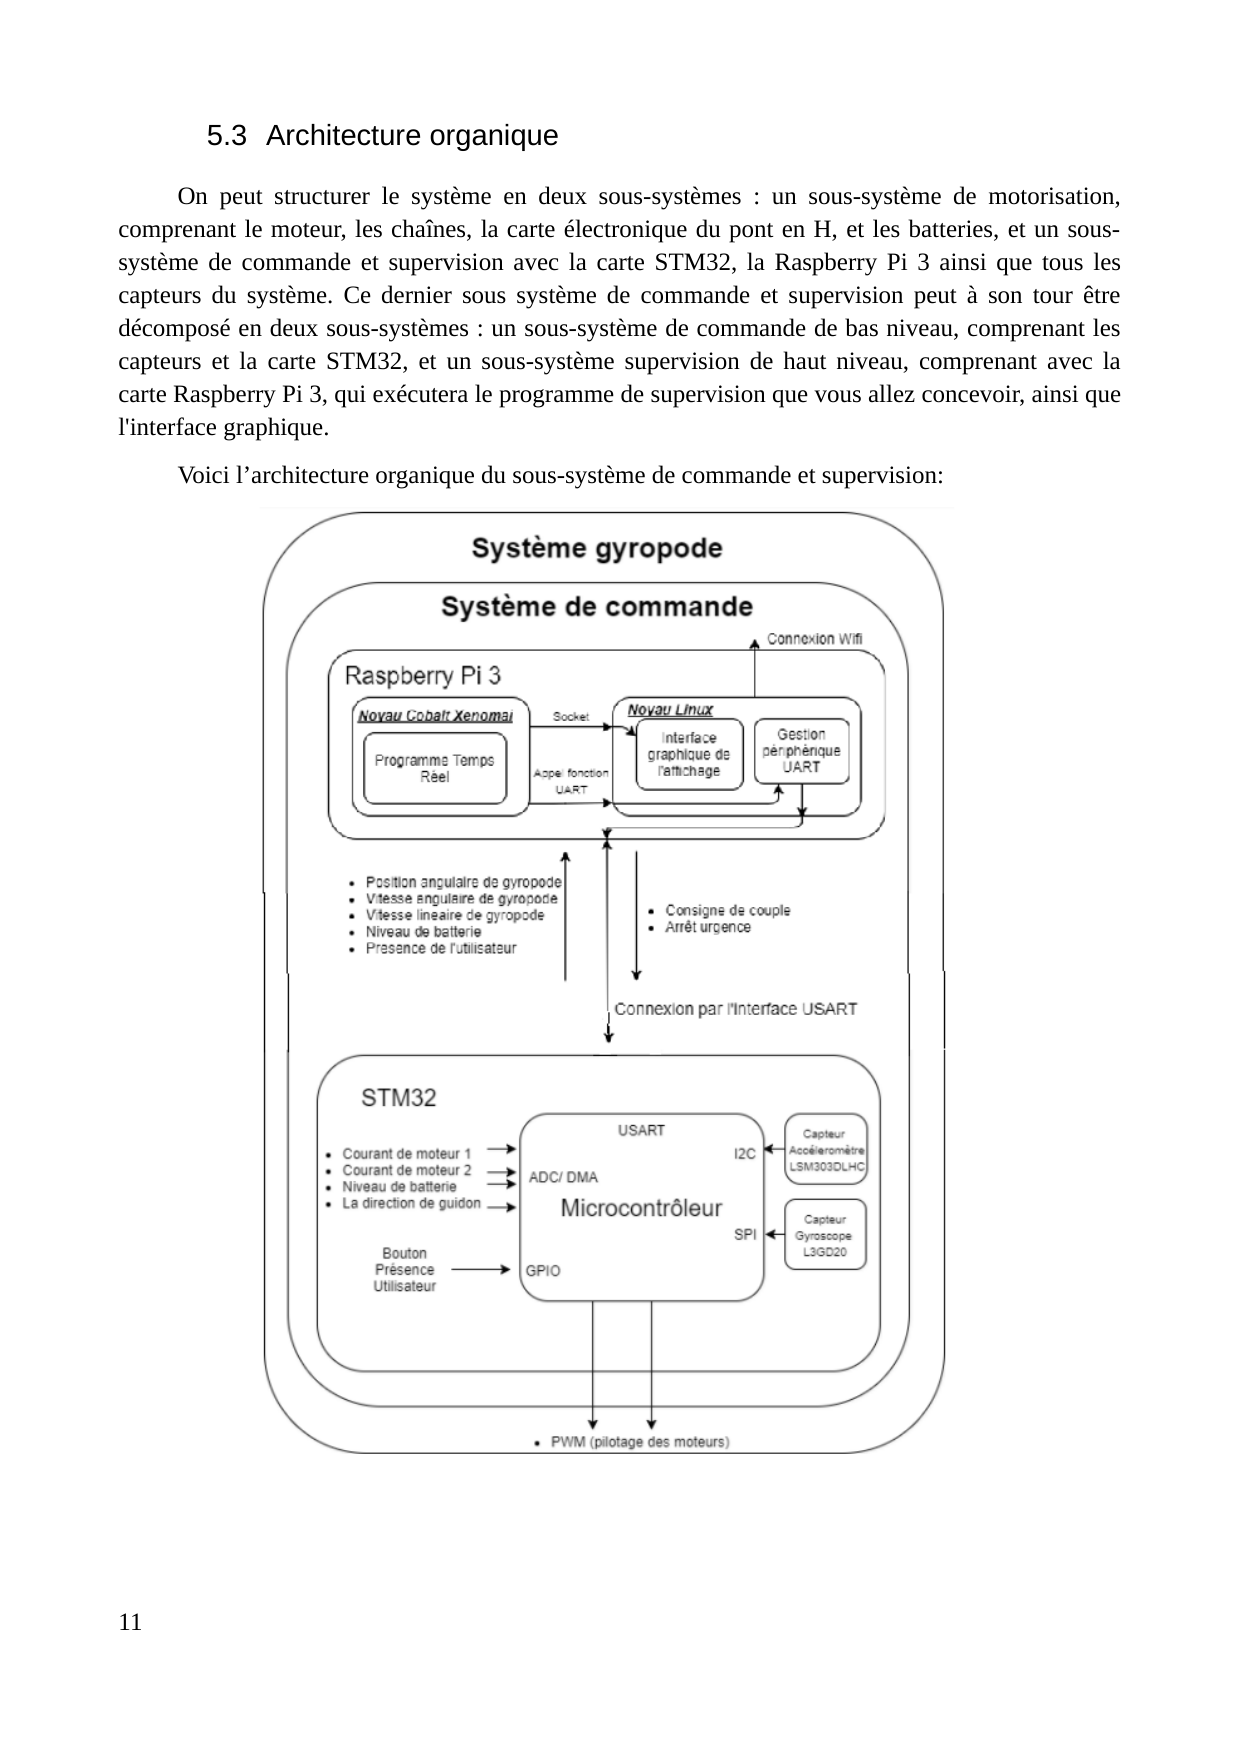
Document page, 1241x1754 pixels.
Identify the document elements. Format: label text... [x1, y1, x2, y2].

subtitle Architecture organique [118, 118, 1122, 152]
text Voici l’architecture organique du sous-système de commande et supervision: [118, 460, 1122, 489]
text On peut structurer le système en deux sous-systèmes : un sous-système de motorisation, comprenant le moteur, les chaînes, la carte électronique du pont en H, et les batteries, et un sous-système de commande et supervision avec la carte STM32, la Raspberry Pi 3 ainsi que tous les capteurs du système. Ce dernier sous système de commande et supervision peut à son tour être décomposé en deux sous-systèmes : un sous-système de commande de bas niveau, comprenant les capteurs et la carte STM32, et un sous-système supervision de haut niveau, comprenant avec la carte Raspberry Pi 3, qui exécutera le programme de supervision que vous allez concevoir, ainsi que l'interface graphique. [118, 181, 1122, 441]
picture [259, 507, 981, 1459]
